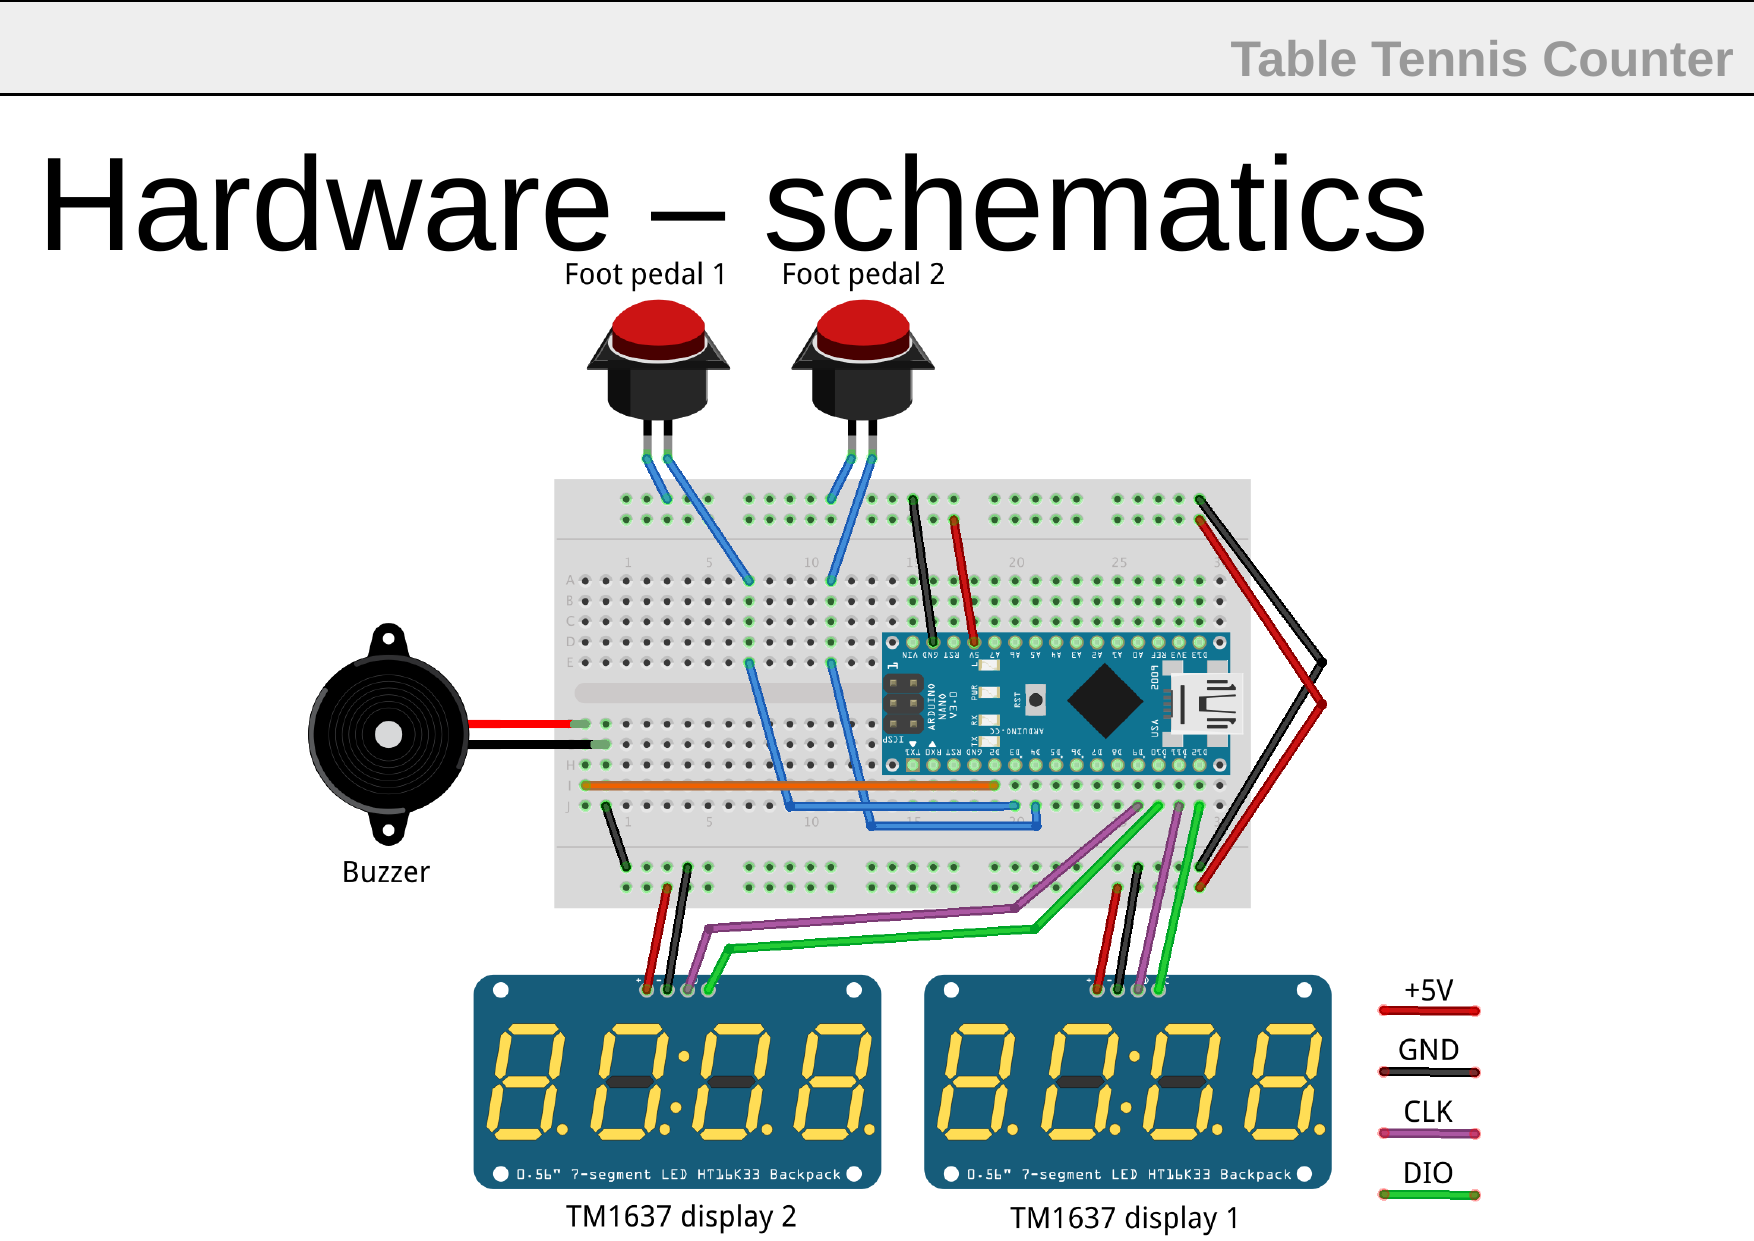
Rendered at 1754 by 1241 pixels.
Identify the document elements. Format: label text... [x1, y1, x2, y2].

picture [297, 257, 1484, 1241]
text Hardware – schematics [0, 126, 1754, 279]
